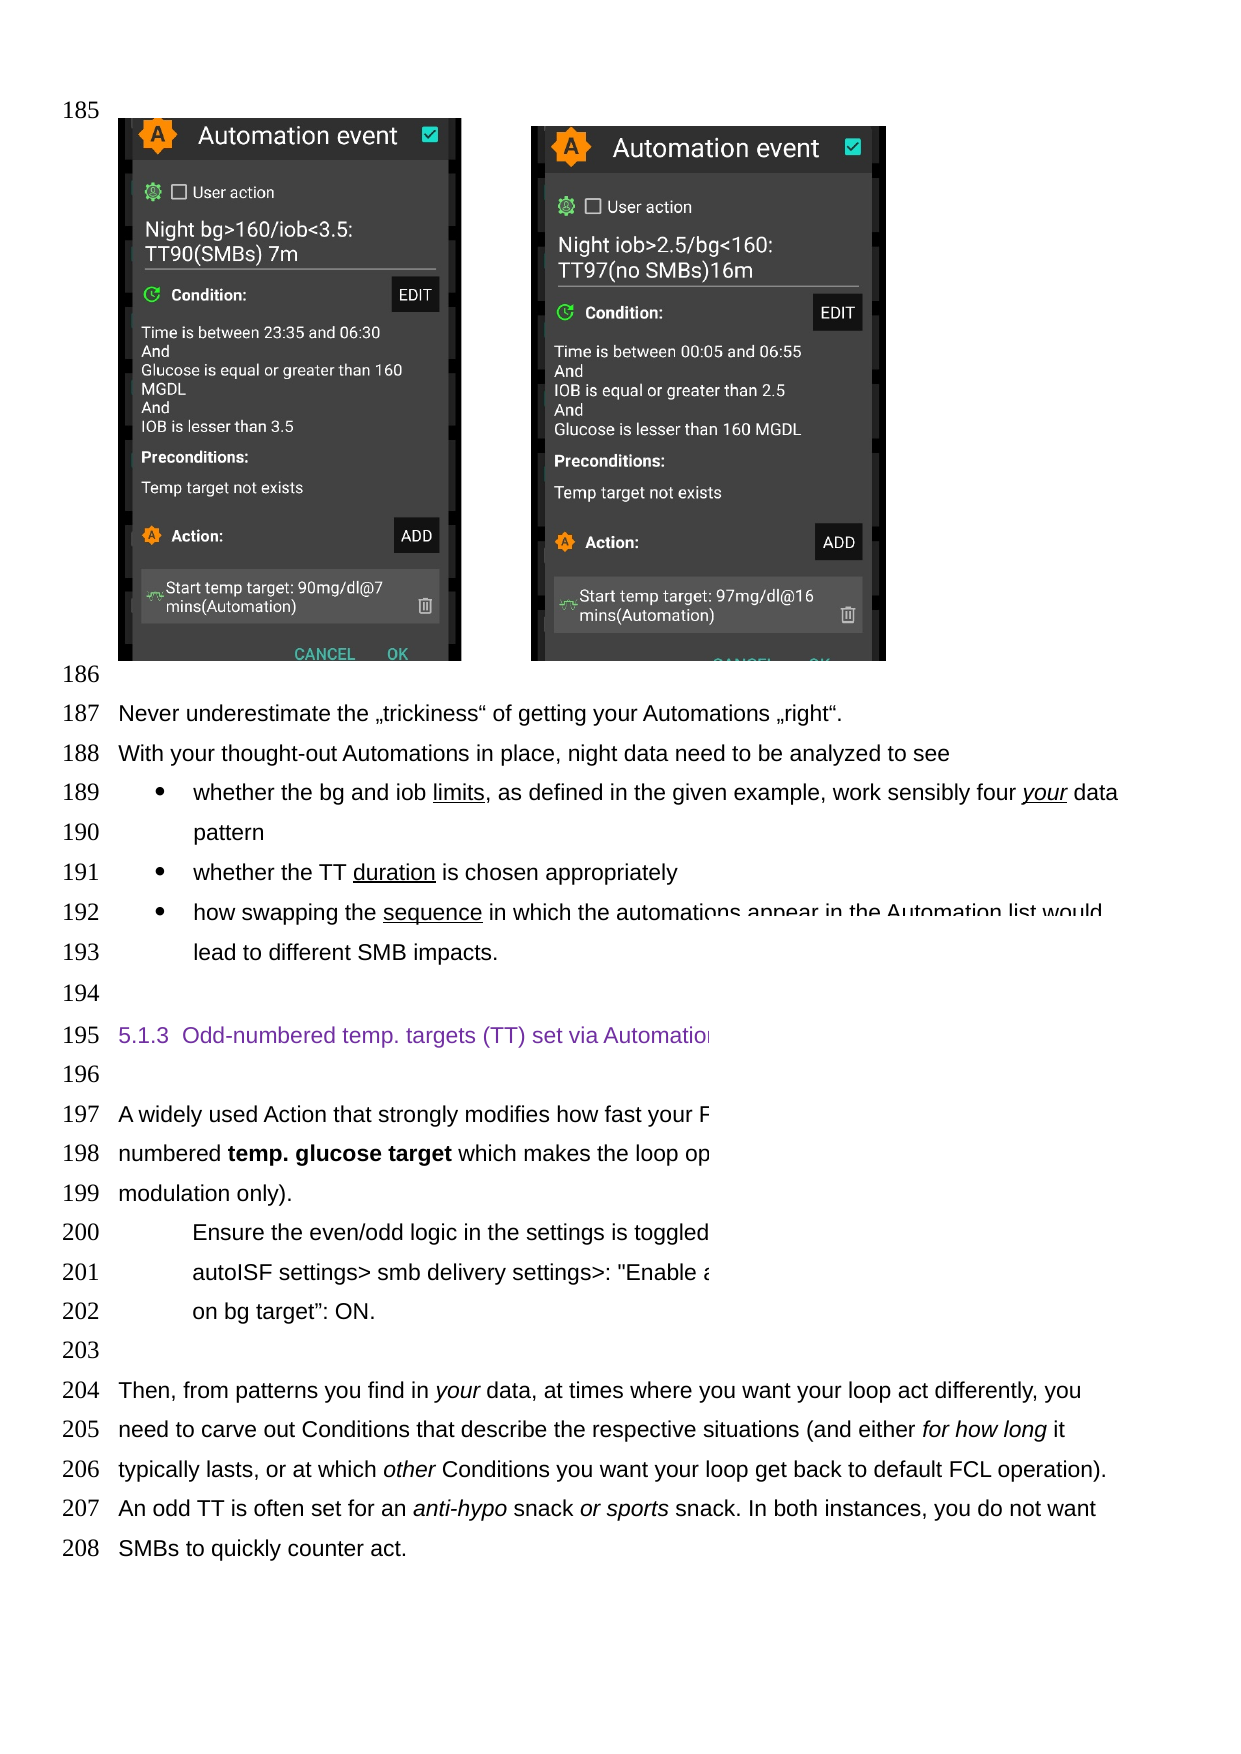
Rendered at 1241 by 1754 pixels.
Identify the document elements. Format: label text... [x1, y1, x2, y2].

text Ensure the even/odd logic in the settings is toggled on in Preferences> openAPS SMB> autoISF settings> smb delivery settings>: "Enable alternative activation of SMB depending on bg target”: ON. [192, 1219, 709, 1324]
text Never underestimate the „trickiness“ of getting your Automations „right“. [118, 700, 1122, 727]
text An odd TT is often set for an anti-hypo snack or sports snack. In both instances, you do not want SMBs to quickly counter act. [118, 1495, 1122, 1561]
text Then, from patterns you find in your data, at times where you want your loop act differently, you need to carve out Conditions that describe the respective situations (and either for how long it typically lasts, or at which other Conditions you want your loop get back to default FCL operation). [118, 1377, 1122, 1482]
list whether the TT duration is chosen appropriately [156, 859, 1122, 886]
text 5.1.3 Odd-numbered temp. targets (TT) set via Automation, to block SMBs [118, 1022, 709, 1048]
text With your thought-out Automations in place, night data need to be analyzed to see [118, 740, 1122, 766]
text A widely used Action that strongly modifies how fast your FCL can add more iob is setting an odd-numbered temp. glucose target which makes the loop operate without giving any SMBs (%TBR modulation only). [118, 1101, 709, 1206]
list how swapping the sequence in which the automations appear in the Automation list would lead to different SMB impacts. [156, 899, 1122, 965]
list whether the bg and iob limits, as defined in the given example, work sensibly four your data pattern [156, 779, 1122, 846]
